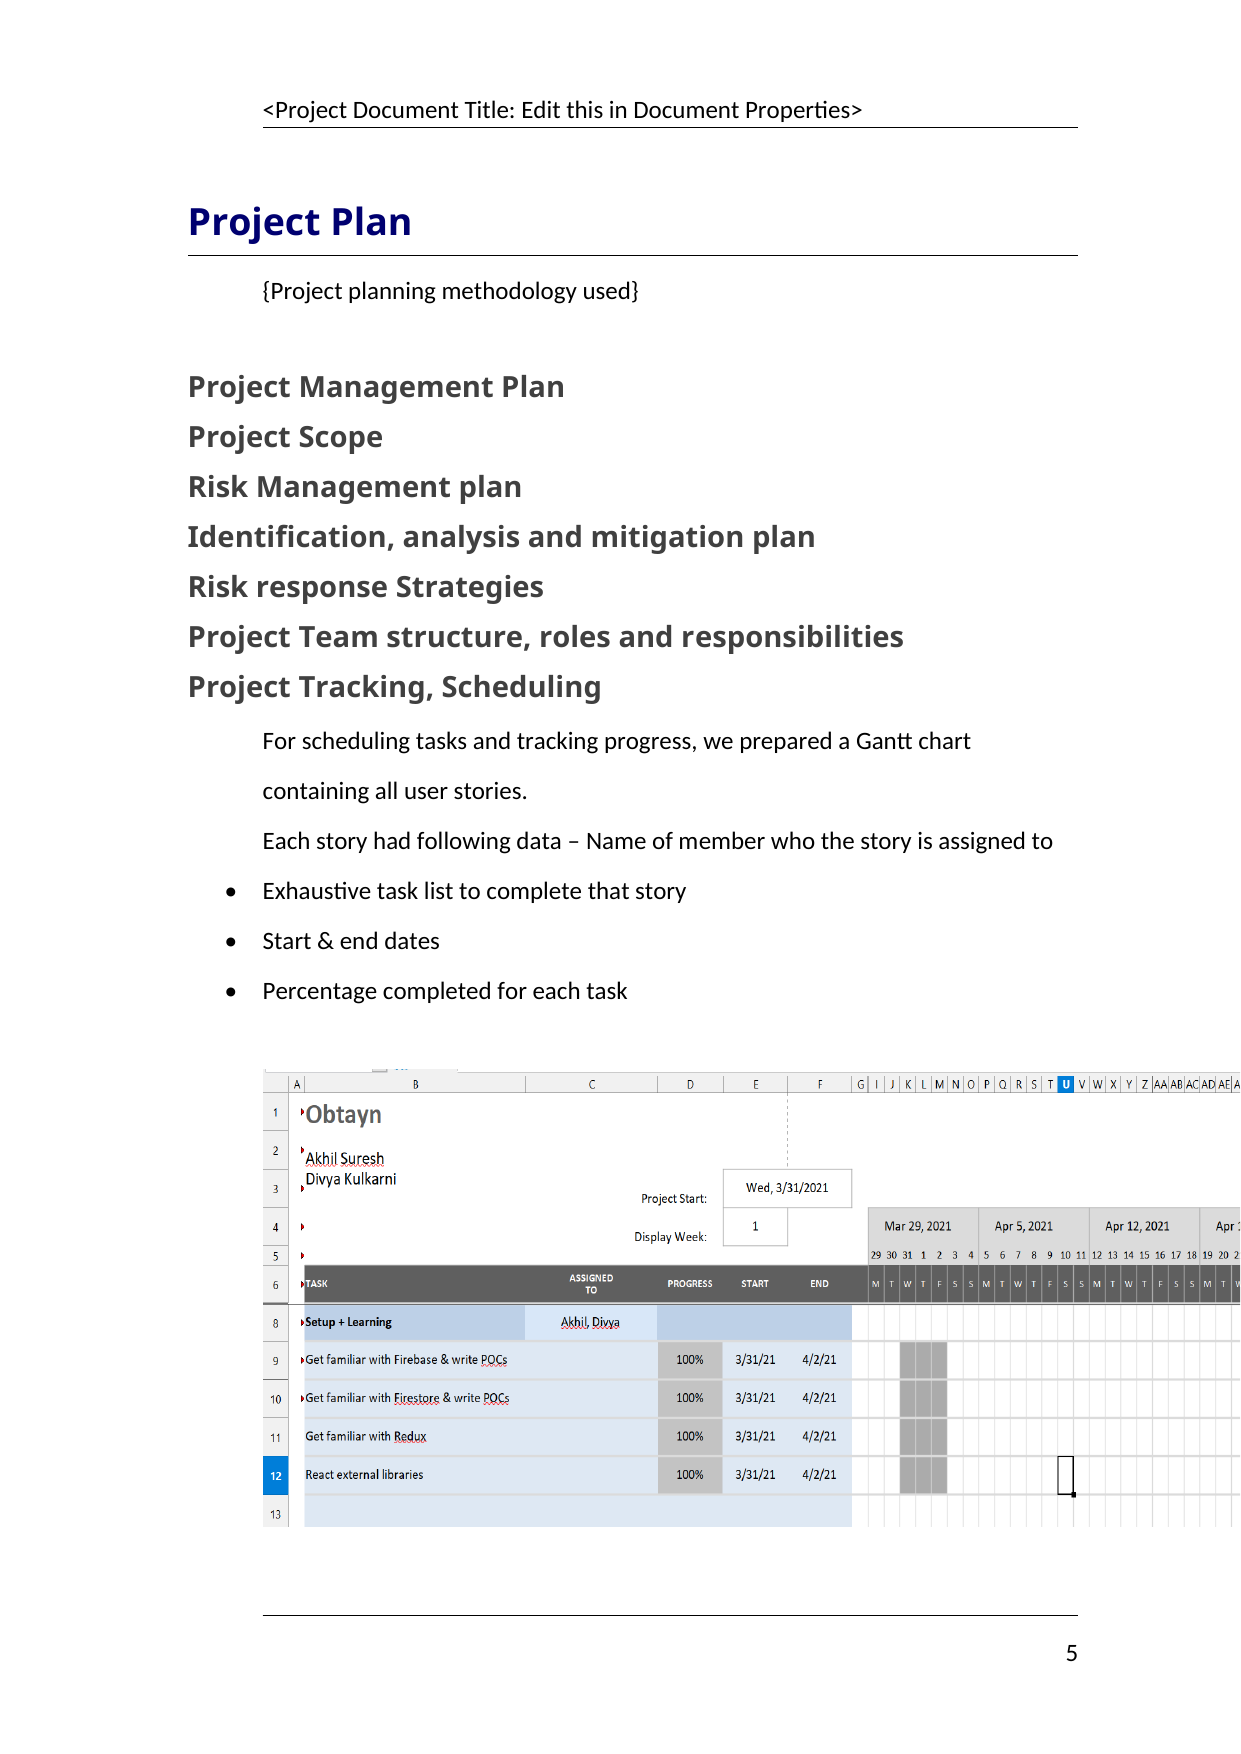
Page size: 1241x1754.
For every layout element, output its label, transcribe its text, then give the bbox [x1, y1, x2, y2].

text {Project planning methodology used} [262, 256, 1078, 306]
list Start & end dates [225, 906, 1078, 956]
subtitle Project Tracking, Scheduling [187, 656, 1078, 706]
list Exhaustive task list to complete that story [225, 856, 1078, 906]
subtitle Project Team structure, roles and responsibilities [187, 606, 1078, 656]
subtitle Project Scope [187, 406, 1078, 456]
subtitle Risk response Strategies [187, 556, 1078, 606]
list Percentage completed for each task [225, 956, 1078, 1006]
picture [265, 1069, 1241, 1527]
text Figure 1: Gantt Chart [262, 1068, 1240, 1527]
subtitle Risk Management plan [187, 456, 1078, 506]
subtitle Project Plan [187, 195, 1078, 256]
text For scheduling tasks and tracking progress, we prepared a Gantt chart containing all user stories. [262, 706, 1078, 806]
subtitle Project Management Plan [187, 356, 1078, 406]
text Each story had following data – Name of member who the story is assigned to [262, 806, 1078, 856]
subtitle Identification, analysis and mitigation plan [187, 506, 1078, 556]
